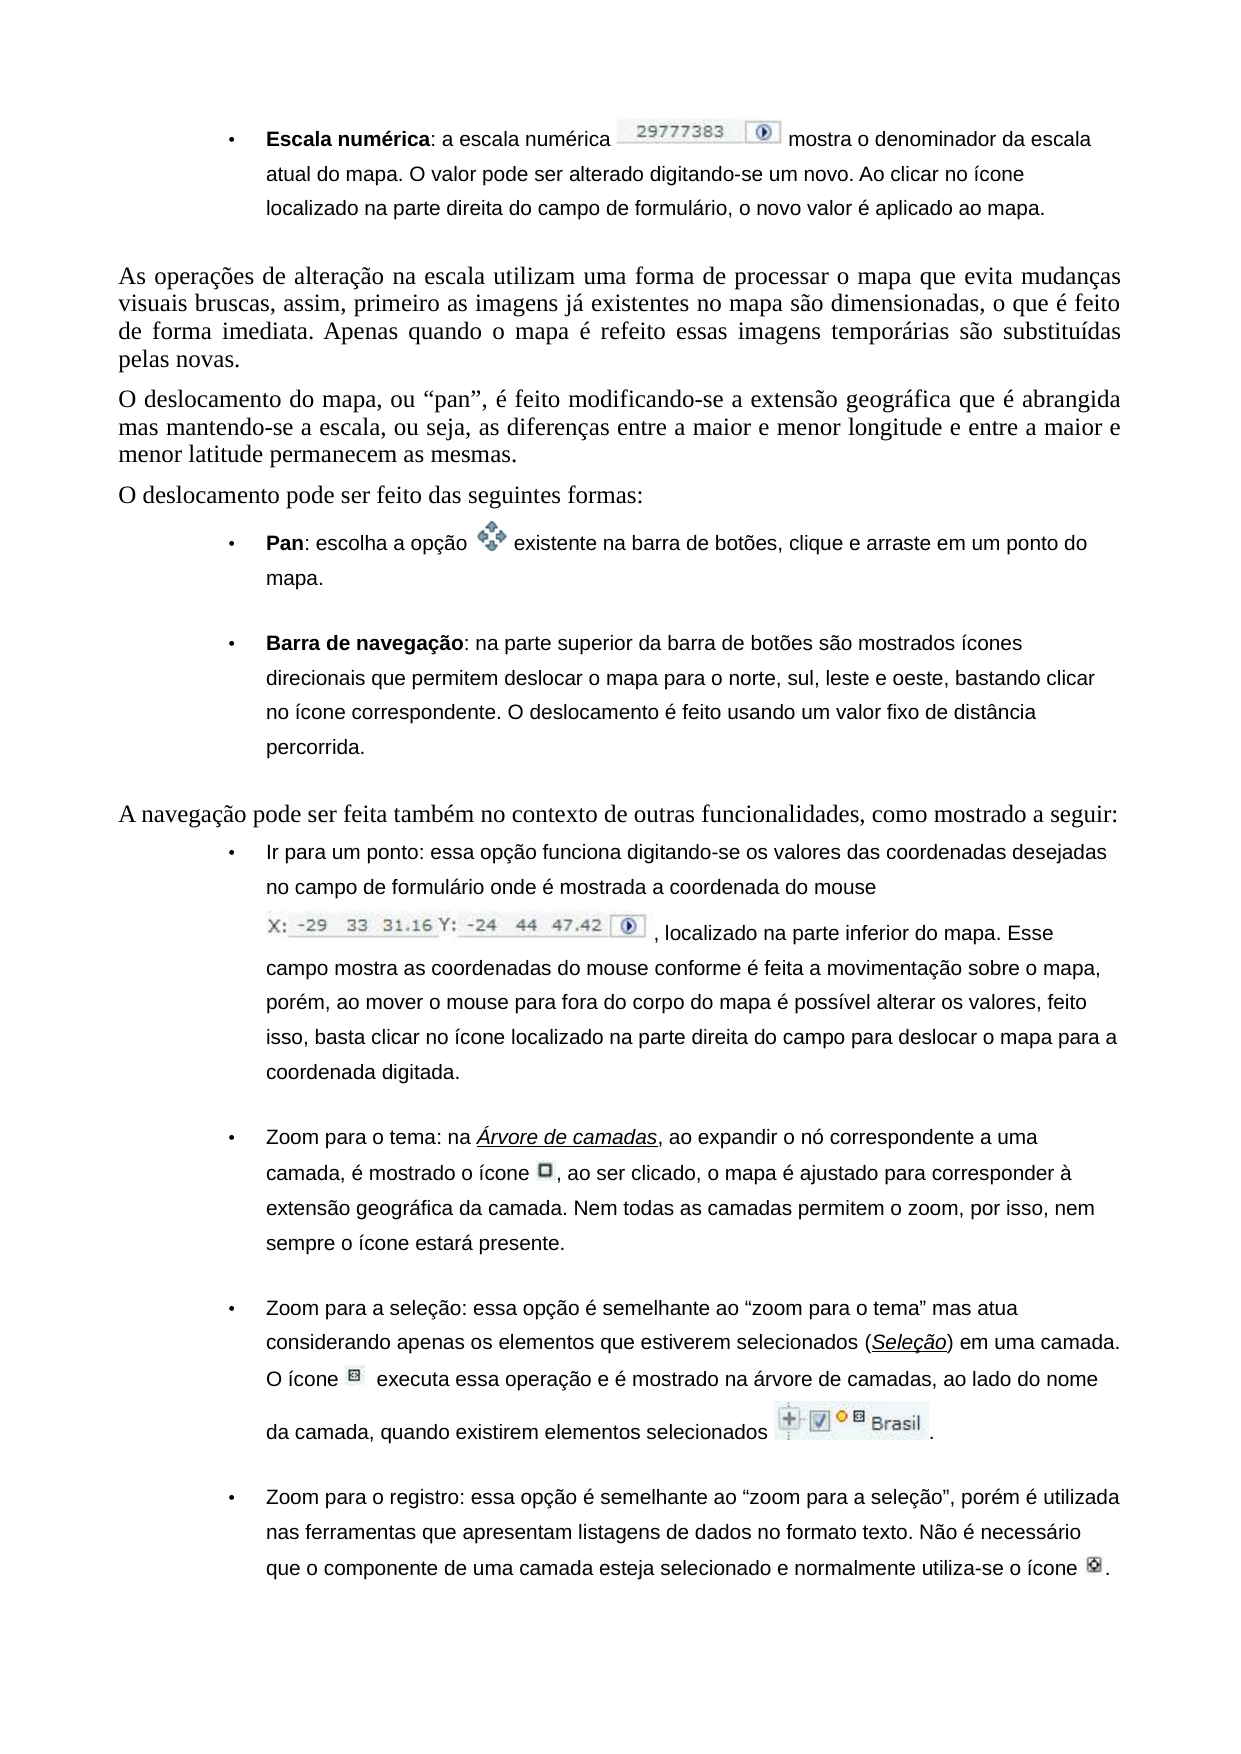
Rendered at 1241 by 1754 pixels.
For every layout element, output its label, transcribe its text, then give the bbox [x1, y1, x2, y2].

text O deslocamento pode ser feito das seguintes formas: [118, 481, 1122, 508]
picture [344, 1365, 365, 1386]
picture [1084, 1555, 1105, 1576]
list Pan: escolha a opção existente na barra de botões, clique e arraste em um ponto do mapa. [228, 521, 1122, 590]
picture [616, 118, 783, 147]
text As operações de alteração na escala utilizam uma forma de processar o mapa que evita mudanças visuais bruscas, assim, primeiro as imagens já existentes no mapa são dimensionadas, o que é feito de forma imediata. Apenas quando o mapa é refeito essas imagens temporárias são substituídas pelas novas. [118, 262, 1122, 373]
list Zoom para o registro: essa opção é semelhante ao “zoom para a seleção”, porém é utilizada nas ferramentas que apresentam listagens de dados no formato texto. Não é necessário que o componente de uma camada esteja selecionado e normalmente utiliza-se o ícone . [228, 1485, 1122, 1580]
picture [774, 1401, 929, 1440]
list Zoom para a seleção: essa opção é semelhante ao “zoom para o tema” mas atua considerando apenas os elementos que estiverem selecionados (Seleção) em uma camada. O ícone executa essa operação e é mostrado na árvore de camadas, ao lado do nome da camada, quando existirem elementos selecionados . [228, 1296, 1122, 1444]
picture [473, 521, 508, 551]
list Zoom para o tema: na Árvore de camadas, ao expandir o nó correspondente a uma camada, é mostrado o ícone , ao ser clicado, o mapa é ajustado para corresponder à extensão geográfica da camada. Nem todas as camadas permitem o zoom, por isso, nem sempre o ícone estará presente. [228, 1125, 1122, 1254]
text A navegação pode ser feita também no contexto de outras funcionalidades, como mostrado a seguir: [118, 801, 1122, 828]
picture [535, 1160, 556, 1181]
list Ir para um ponto: essa opção funciona digitando-se os valores das coordenadas desejadas no campo de formulário onde é mostrada a coordenada do mouse , localizado na parte inferior do mapa. Esse campo mostra as coordenadas do mouse conforme é feita a movimentação sobre o mapa, porém, ao mover o mouse para fora do corpo do mapa é possível alterar os valores, feito isso, basta clicar no ícone localizado na parte direita do campo para deslocar o mapa para a coordenada digitada. [228, 841, 1122, 1084]
list Barra de navegação: na parte superior da barra de botões são mostrados ícones direcionais que permitem deslocar o mapa para o norte, sul, leste e oeste, bastando clicar no ícone correspondente. O deslocamento é feito usando um valor fixo de distância percorrida. [228, 631, 1122, 759]
picture [265, 910, 654, 941]
list Escala numérica: a escala numérica mostra o denominador da escala atual do mapa. O valor pode ser alterado digitando-se um novo. Ao clicar no ícone localizado na parte direita do campo de formulário, o novo valor é aplicado ao mapa. [228, 118, 1122, 220]
text O deslocamento do mapa, ou “pan”, é feito modificando-se a extensão geográfica que é abrangida mas mantendo-se a escala, ou seja, as diferenças entre a maior e menor longitude e entre a maior e menor latitude permanecem as mesmas. [118, 385, 1122, 468]
